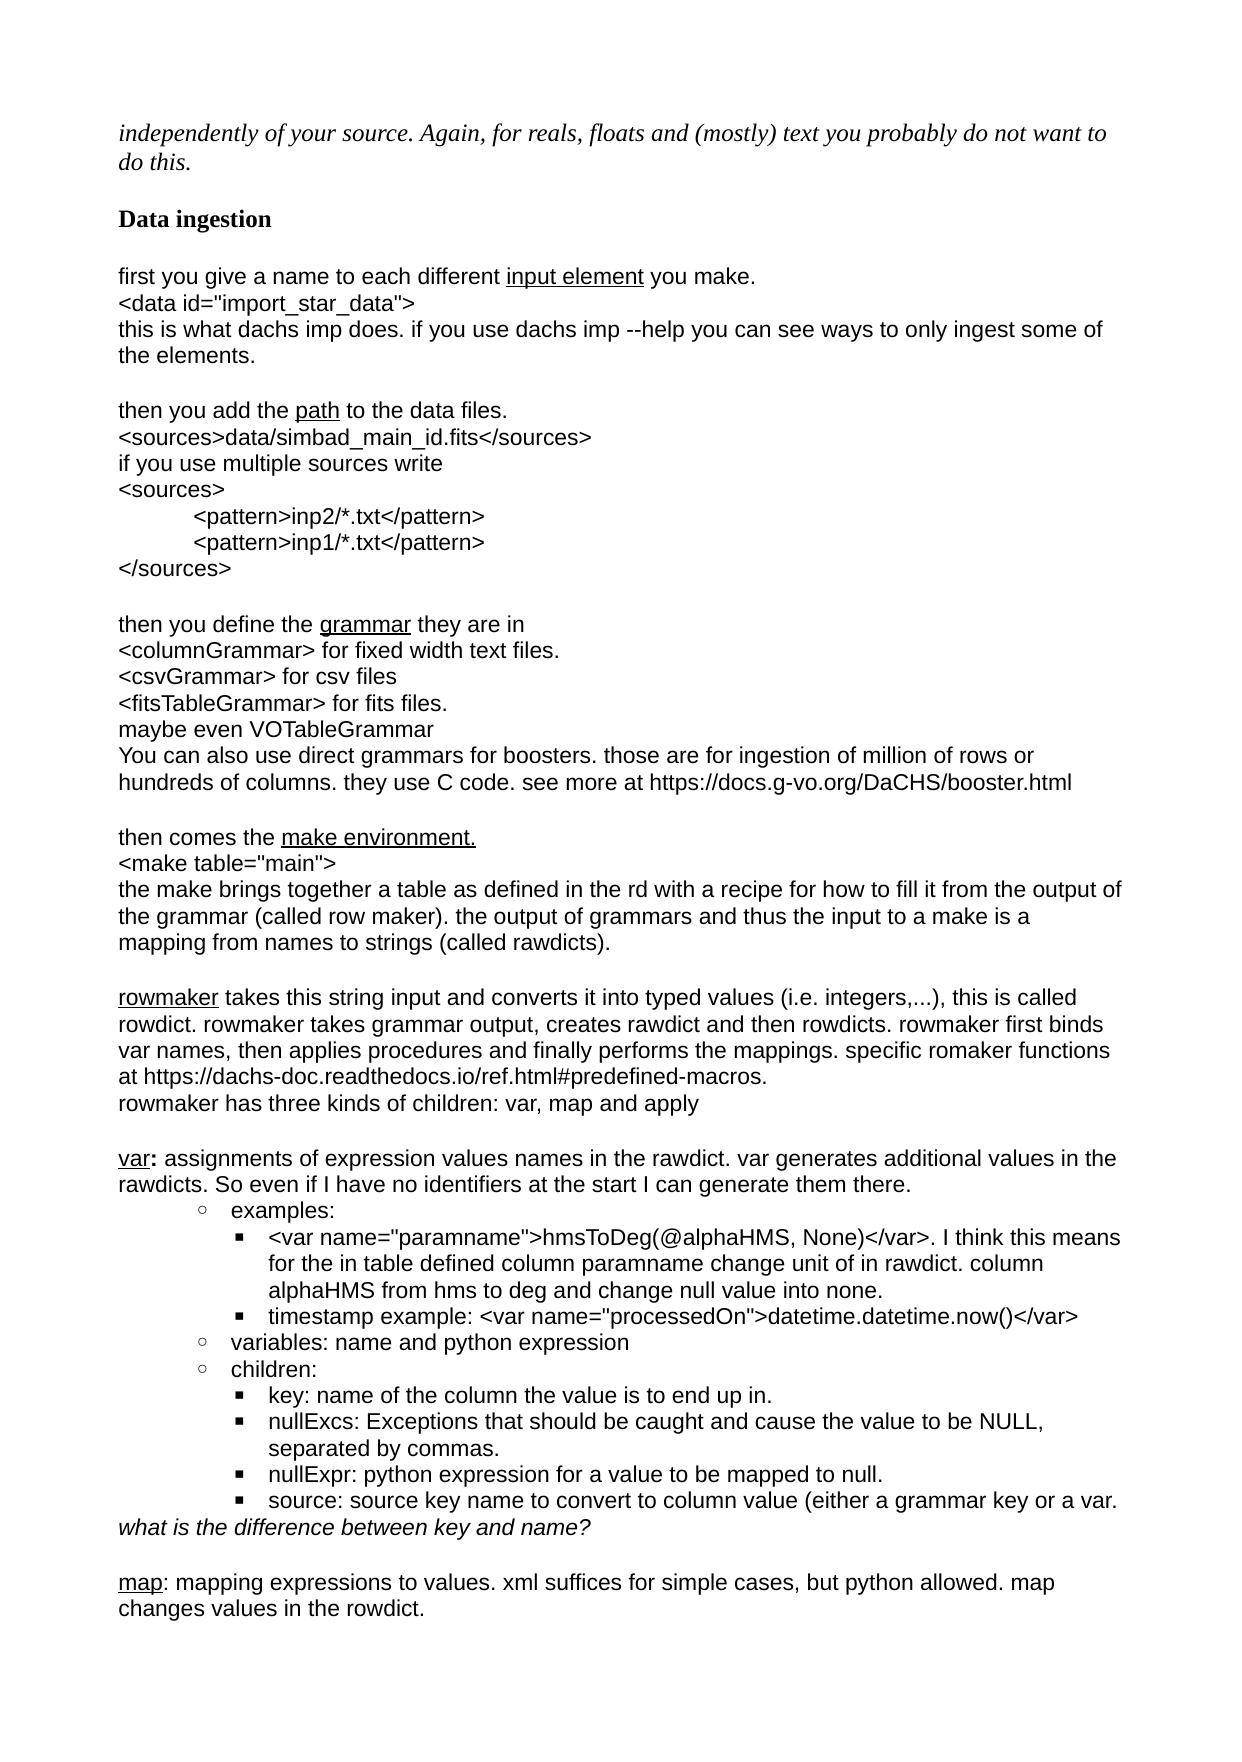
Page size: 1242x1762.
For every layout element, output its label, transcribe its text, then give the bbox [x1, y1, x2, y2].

text <pattern>inp2/*.txt</pattern> [118, 503, 1124, 529]
text <fitsTableGrammar> for fits files. [118, 689, 1124, 716]
text <sources>data/simbad_main_id.fits</sources> [118, 424, 1124, 450]
list nullExpr: python expression for a value to be mapped to null. [231, 1461, 1124, 1487]
text <data id="import_star_data"> [118, 289, 1124, 316]
text this is what dachs imp does. if you use dachs imp --help you can see ways to only ingest some of the elements. [118, 316, 1124, 368]
text <pattern>inp1/*.txt</pattern> [118, 529, 1124, 555]
text map: mapping expressions to values. xml suffices for simple cases, but python allowed. map changes values in the rowdict. [118, 1569, 1124, 1622]
list examples: [193, 1197, 1124, 1224]
text </sources> [118, 555, 1124, 582]
text <sources> [118, 476, 1124, 503]
text then you define the grammar they are in [118, 611, 1124, 637]
list variables: name and python expression [193, 1329, 1124, 1356]
text <csvGrammar> for csv files [118, 663, 1124, 689]
text then comes the make environment. [118, 824, 1124, 850]
text the make brings together a table as defined in the rd with a recipe for how to fill it from the output of the grammar (called row maker). the output of grammars and thus the input to a make is a mapping from names to strings (called rawdicts). [118, 876, 1124, 956]
text rowmaker takes this string input and converts it into typed values (i.e. integers,...), this is called rowdict. rowmaker takes grammar output, creates rawdict and then rowdicts. rowmaker first binds var names, then applies procedures and finally performs the mappings. specific romaker functions at https://dachs-doc.readthedocs.io/ref.html#predefined-macros. [118, 984, 1124, 1090]
text then you add the path to the data files. [118, 397, 1124, 424]
list <var name="paramname">hmsToDeg(@alphaHMS, None)</var>. I think this means for the in table defined column paramname change unit of in rawdict. column alphaHMS from hms to deg and change null value into none. [231, 1224, 1124, 1303]
list nullExcs: Exceptions that should be caught and cause the value to be NULL, separated by commas. [231, 1408, 1124, 1461]
text first you give a name to each different input element you make. [118, 263, 1124, 289]
list key: name of the column the value is to end up in. [231, 1382, 1124, 1408]
list children: [193, 1356, 1124, 1382]
text <make table="main"> [118, 850, 1124, 876]
text rowmaker has three kinds of children: var, map and apply [118, 1090, 1124, 1116]
list timestamp example: <var name="processedOn">datetime.datetime.now()</var> [231, 1303, 1124, 1329]
text maybe even VOTableGrammar [118, 716, 1124, 742]
text Data ingestion [118, 204, 1124, 233]
text var: assignments of expression values names in the rawdict. var generates additional values in the rawdicts. So even if I have no identifiers at the start I can generate them there. [118, 1145, 1124, 1197]
text independently of your source. Again, for reals, floats and (mostly) text you probably do not want to do this. [118, 118, 1124, 176]
text if you use multiple sources write [118, 450, 1124, 476]
text You can also use direct grammars for boosters. those are for ingestion of million of rows or hundreds of columns. they use C code. see more at https://docs.g-vo.org/DaCHS/booster.html [118, 742, 1124, 795]
text what is the difference between key and name? [118, 1514, 1124, 1540]
list source: source key name to convert to column value (either a grammar key or a var. [231, 1487, 1124, 1514]
text <columnGrammar> for fixed width text files. [118, 637, 1124, 663]
